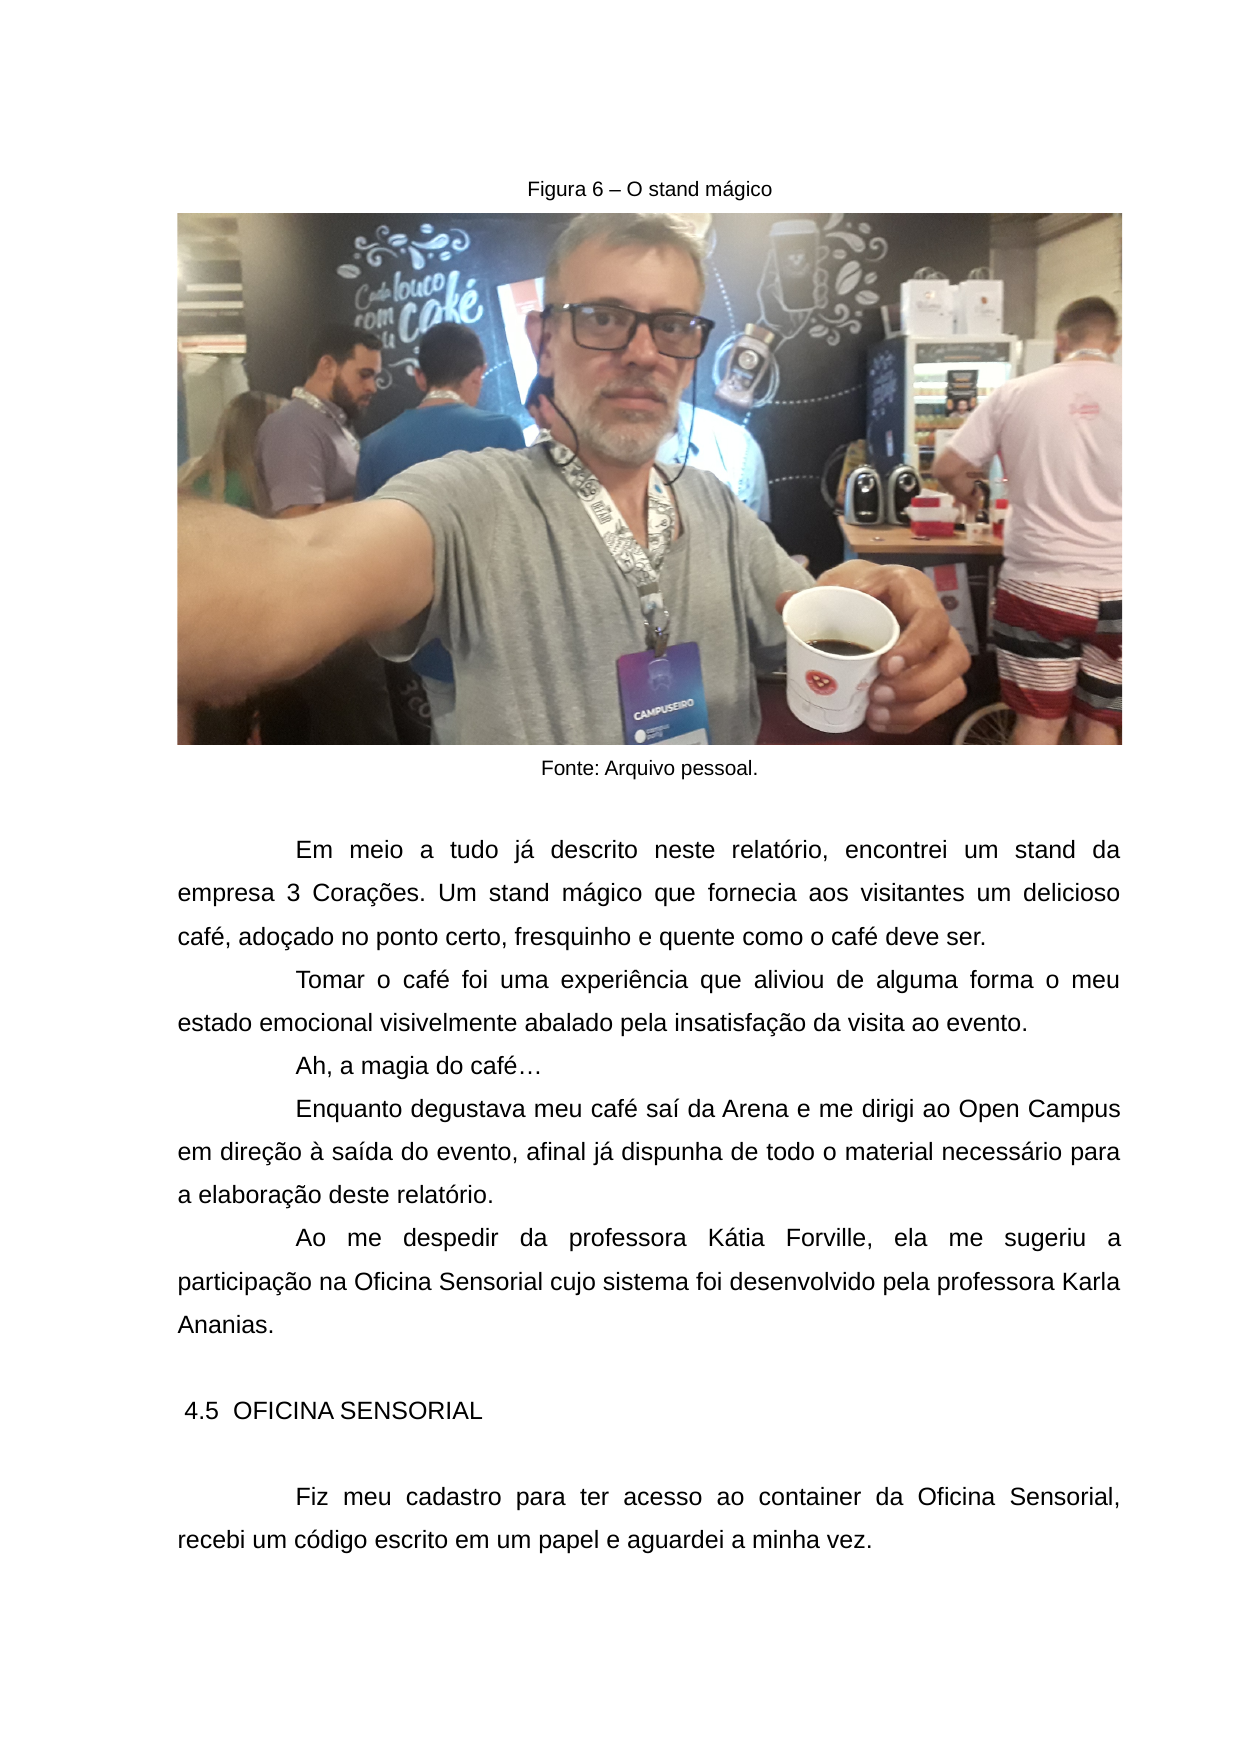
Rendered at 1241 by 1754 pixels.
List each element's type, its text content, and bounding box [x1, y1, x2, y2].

text Enquanto degustava meu café saí da Arena e me dirigi ao Open Campus em direção à saída do evento, afinal já dispunha de todo o material necessário para a elaboração deste relatório. [177, 1094, 1122, 1209]
text Fonte: Arquivo pessoal. [177, 745, 1122, 780]
text Tomar o café foi uma experiência que aliviou de alguma forma o meu estado emocional visivelmente abalado pela insatisfação da visita ao evento. [177, 965, 1122, 1037]
picture [177, 213, 1123, 745]
text Fiz meu cadastro para ter acesso ao container da Oficina Sensorial, recebi um código escrito em um papel e aguardei a minha vez. [177, 1482, 1122, 1554]
text Ah, a magia do café… [177, 1051, 1122, 1080]
text Em meio a tudo já descrito neste relatório, encontrei um stand da empresa 3 Corações. Um stand mágico que fornecia aos visitantes um delicioso café, adoçado no ponto certo, fresquinho e quente como o café deve ser. [177, 835, 1122, 950]
list OFICINA SENSORIAL [177, 1396, 1122, 1425]
text Ao me despedir da professora Kátia Forville, ela me sugeriu a participação na Oficina Sensorial cujo sistema foi desenvolvido pela professora Karla Ananias. [177, 1223, 1122, 1338]
text Figura 6 – O stand mágico [177, 177, 1122, 201]
